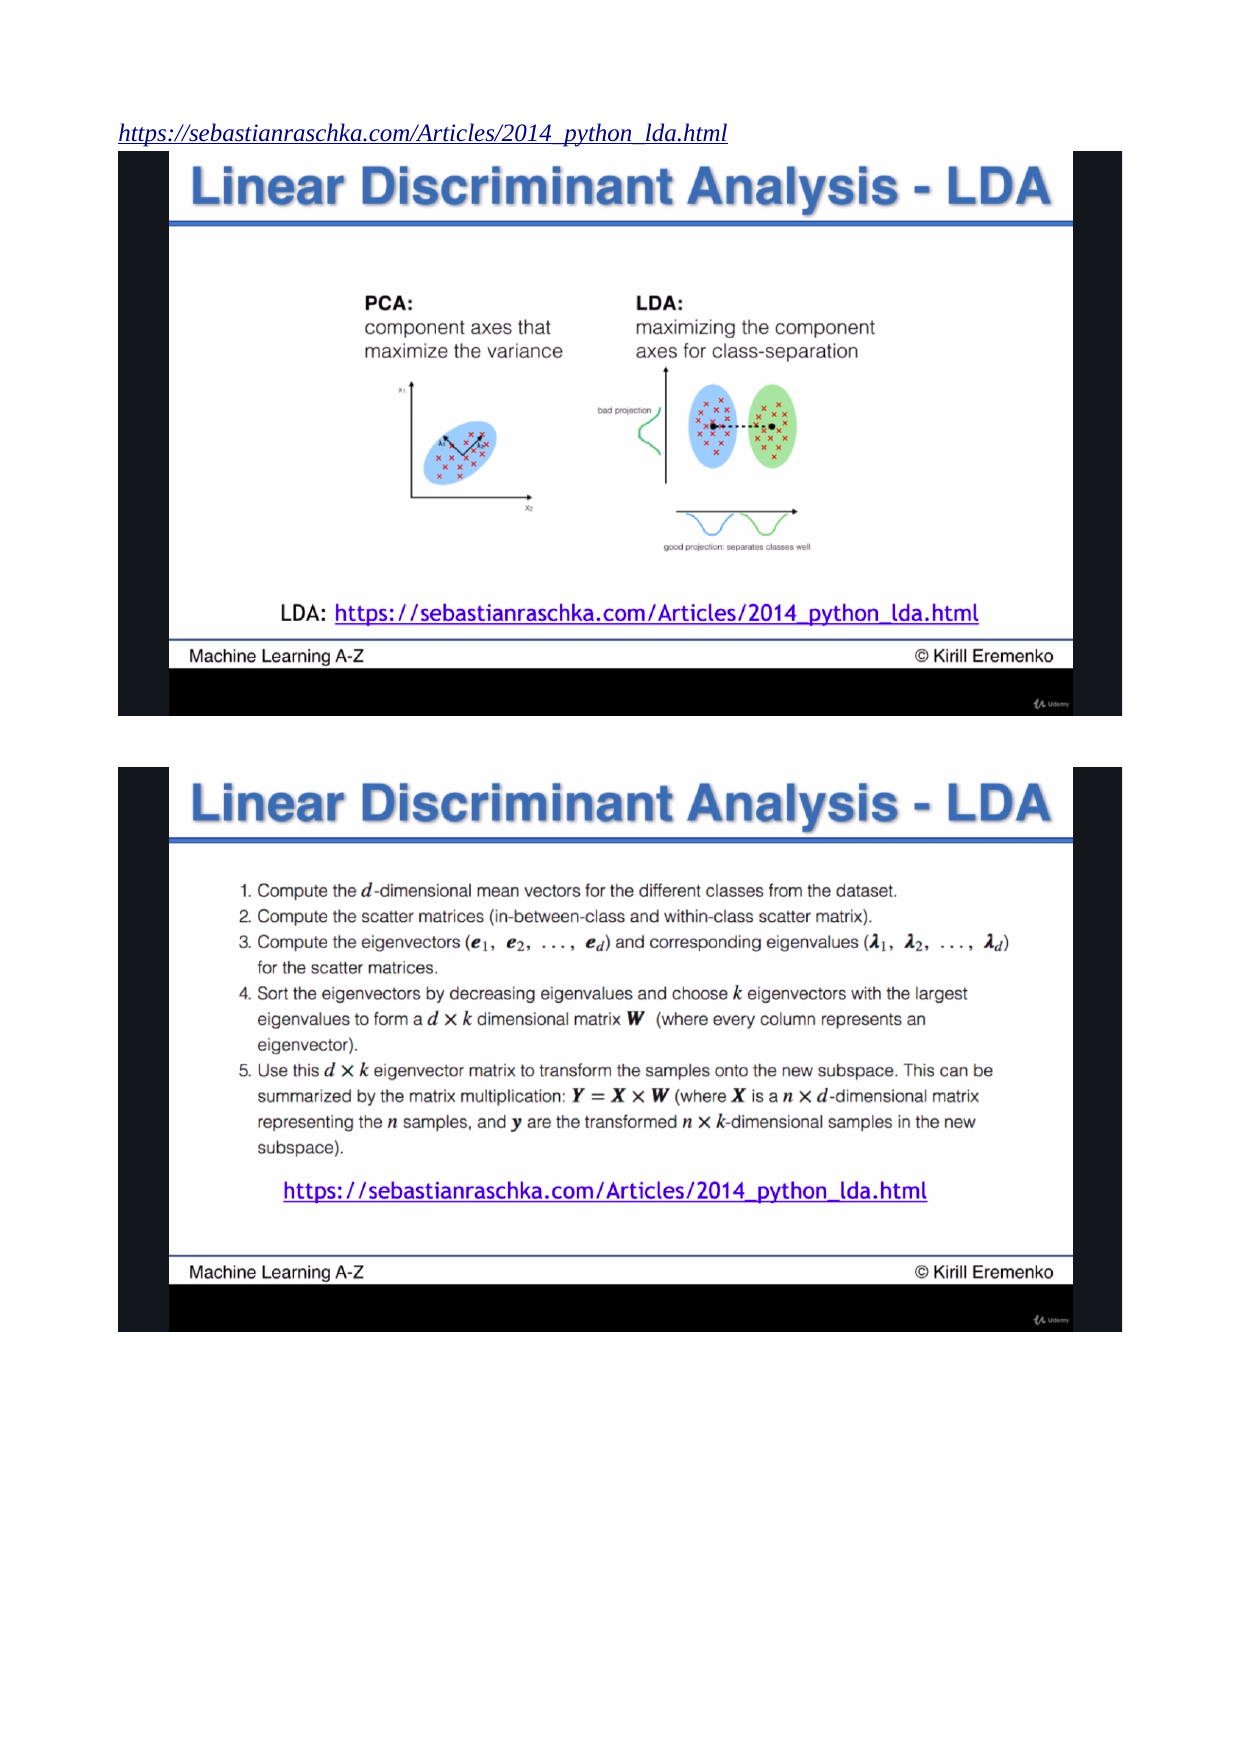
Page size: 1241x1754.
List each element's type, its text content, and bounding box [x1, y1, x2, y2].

text https://sebastianraschka.com/Articles/2014_python_lda.html [118, 118, 1122, 147]
picture [118, 151, 1123, 716]
picture [118, 767, 1123, 1332]
